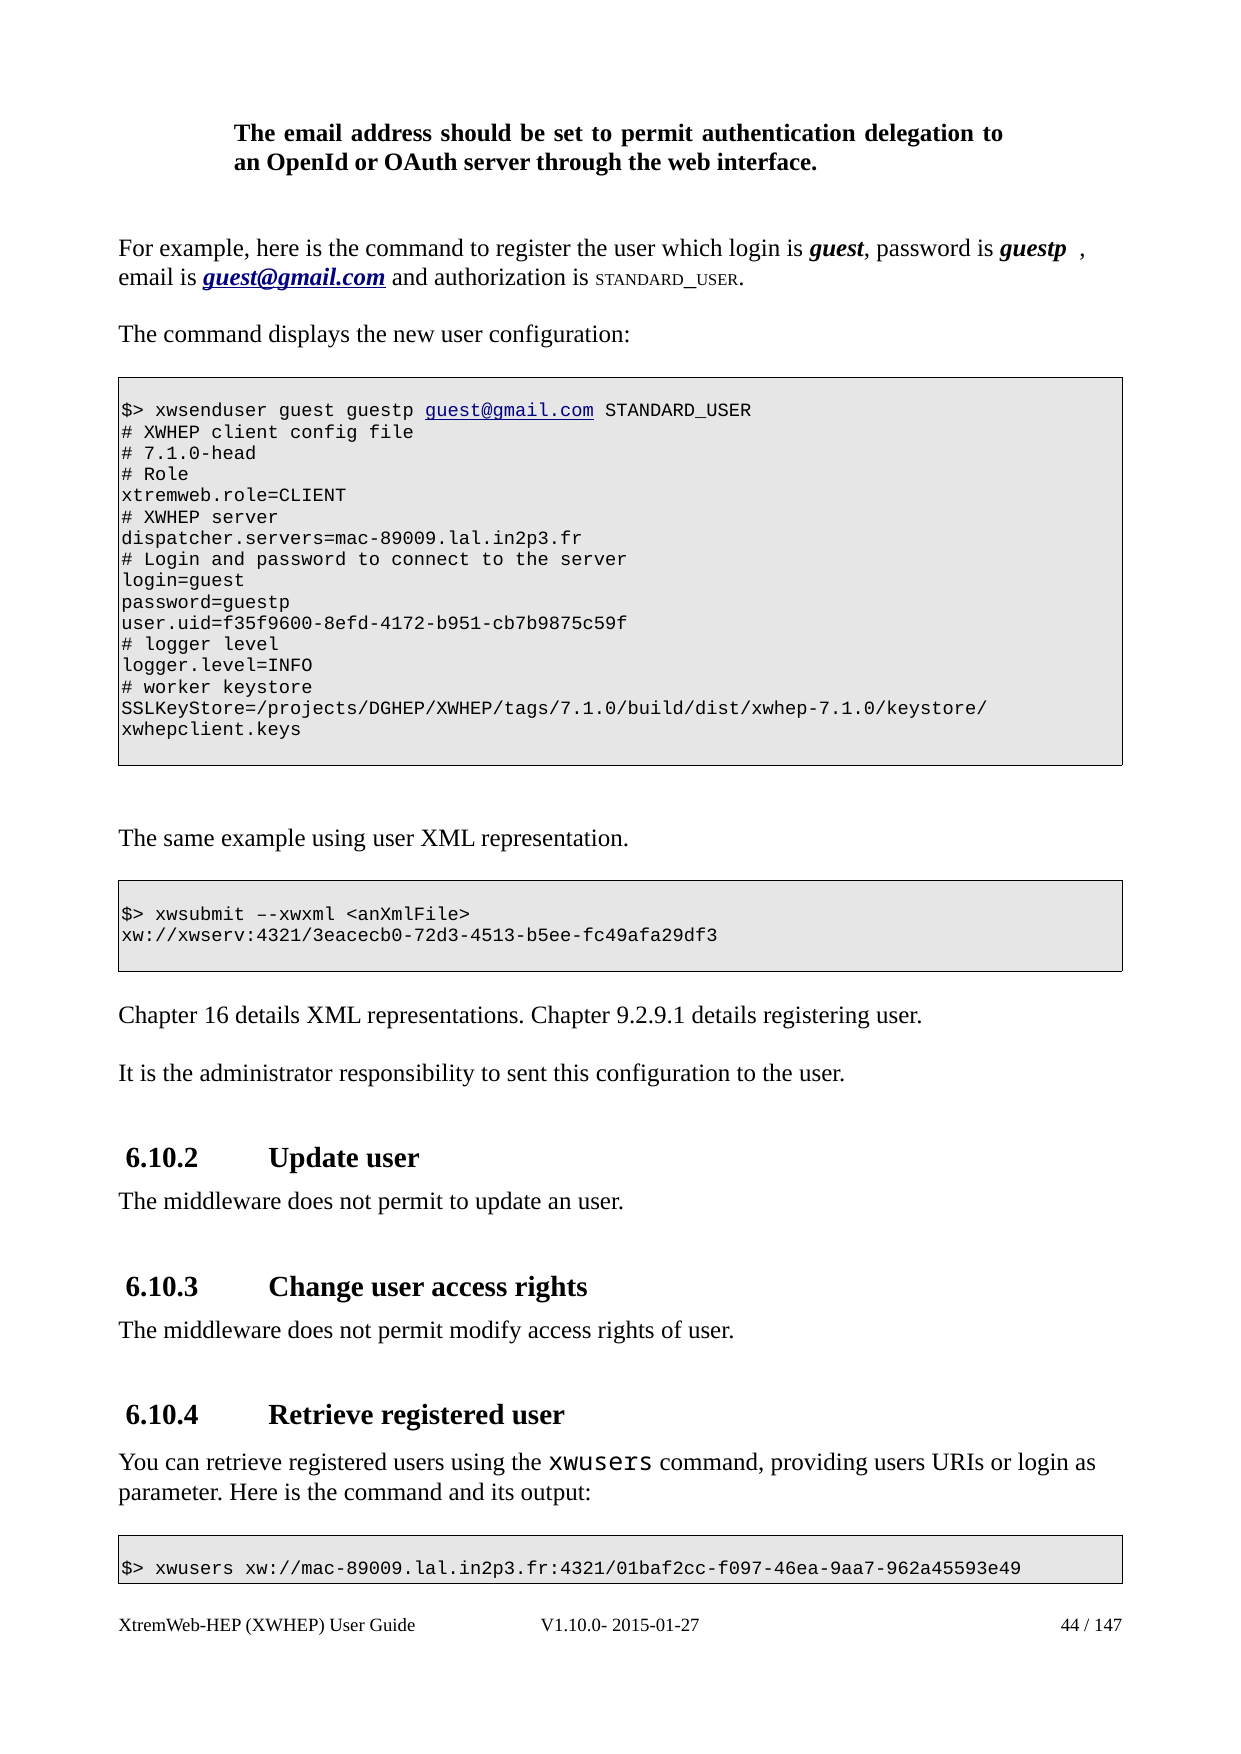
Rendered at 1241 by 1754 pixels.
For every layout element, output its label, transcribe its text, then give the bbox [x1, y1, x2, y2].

text The same example using user XML representation. [118, 823, 1122, 852]
text It is the administrator responsibility to sent this configuration to the user. [118, 1058, 1122, 1086]
text The command displays the new user configuration: [118, 319, 1122, 348]
text # XWHEP server [119, 504, 1122, 526]
text $> xwusers xw://mac-89009.lal.in2p3.fr:4321/01baf2cc-f097-46ea-9aa7-962a45593e49 [119, 1556, 1122, 1583]
text $> xwsenduser guest guestp guest@gmail.com STANDARD_USER [119, 398, 1122, 419]
text # XWHEP client config file [119, 419, 1122, 441]
text # Role [119, 462, 1122, 483]
text The email address should be set to permit authentication delegation to an OpenId or OAuth server through the web interface. [233, 118, 1004, 176]
text You can retrieve registered users using the xwusers command, providing users URIs or login as parameter. Here is the command and its output: [118, 1443, 1122, 1506]
text For example, here is the command to register the user which login is guest, password is guestp , email is guest@gmail.com and authorization is standard_user. [118, 233, 1122, 291]
text password=guestp [119, 589, 1122, 611]
subtitle Change user access rights [118, 1269, 1122, 1302]
text Chapter 16 details XML representations. Chapter 9.2.9.1 details registering user. [118, 1000, 1122, 1029]
text logger.level=INFO [119, 653, 1122, 674]
subtitle Retrieve registered user [118, 1397, 1122, 1431]
subtitle Update user [118, 1140, 1122, 1174]
text login=guest [119, 568, 1122, 589]
text # 7.1.0-head [119, 441, 1122, 462]
text The middleware does not permit to update an user. [118, 1186, 1122, 1215]
text dispatcher.servers=mac-89009.lal.in2p3.fr [119, 526, 1122, 547]
text The middleware does not permit modify access rights of user. [118, 1315, 1122, 1343]
text $> xwsubmit –-xwxml <anXmlFile> xw://xwserv:4321/3eacecb0-72d3-4513-b5ee-fc49afa29df3 [119, 902, 1122, 944]
text SSLKeyStore=/projects/DGHEP/XWHEP/tags/7.1.0/build/dist/xwhep-7.1.0/keystore/xwhepclient.keys [119, 696, 1122, 738]
text user.uid=f35f9600-8efd-4172-b951-cb7b9875c59f [119, 611, 1122, 632]
text # Login and password to connect to the server [119, 547, 1122, 568]
text # worker keystore [119, 674, 1122, 696]
text xtremweb.role=CLIENT [119, 483, 1122, 504]
text # logger level [119, 632, 1122, 653]
